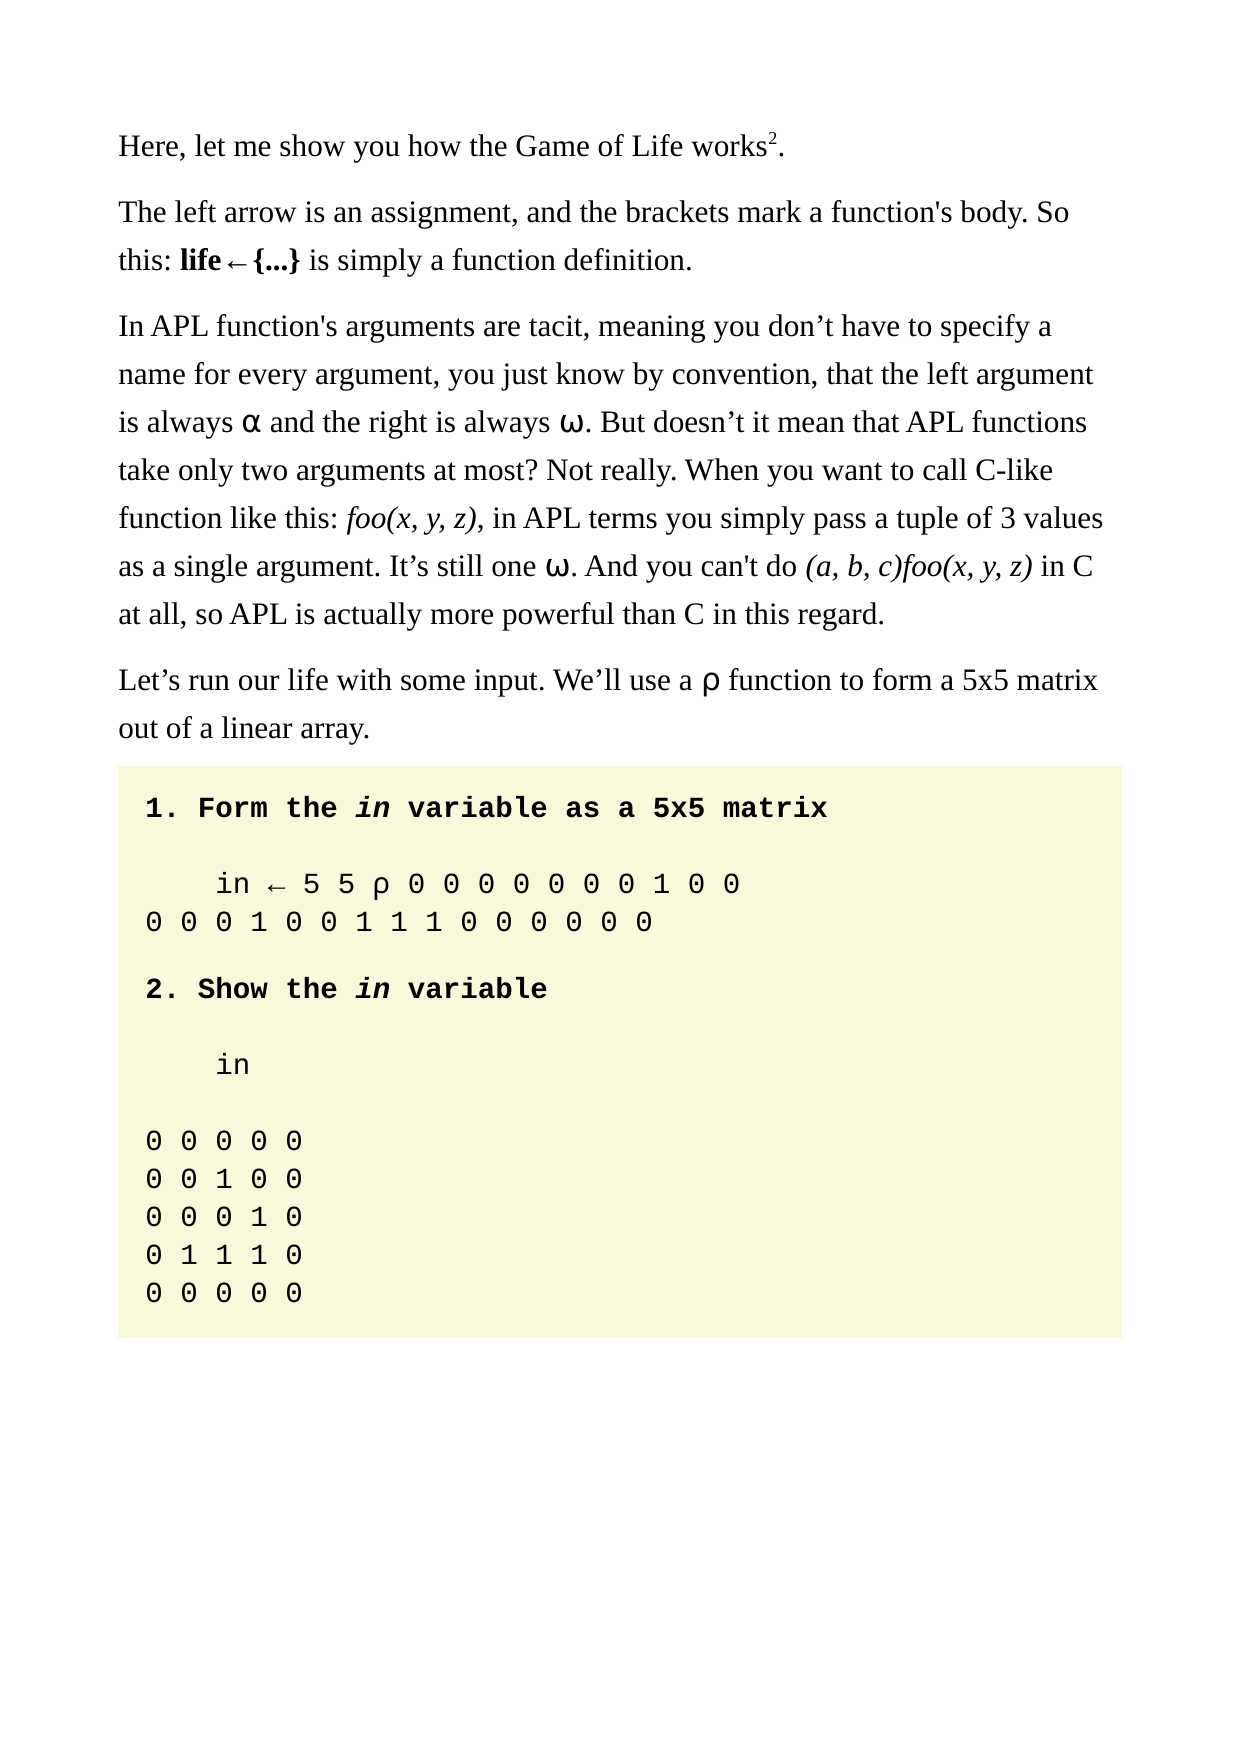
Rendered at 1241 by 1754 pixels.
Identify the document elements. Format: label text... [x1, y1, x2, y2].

text 1. Form the in variable as a 5x5 matrix [118, 766, 1122, 804]
text 2. Show the in variable [118, 948, 1122, 986]
text in [118, 1023, 1122, 1061]
text in ← 5 5 ⍴ 0 0 0 0 0 0 0 1 0 0 [118, 842, 1122, 880]
text 0 0 0 1 0 0 1 1 1 0 0 0 0 0 0 [118, 880, 1122, 940]
text Here, let me show you how the Game of Life works2. [118, 118, 1122, 166]
text 0 0 0 0 0 [118, 1099, 1122, 1137]
text 0 0 0 0 0 [118, 1251, 1122, 1338]
text In APL function's arguments are tacit, meaning you don’t have to specify a name for every argument, you just know by convention, that the left argument is always ⍺ and the right is always ⍵. But doesn’t it mean that APL functions take only two arguments at most? Not really. When you want to call C-like function like this: foo(x, y, z), in APL terms you simply pass a tuple of 3 values as a single argument. It’s still one ⍵. And you can't do (a, b, c)foo(x, y, z) in C at all, so APL is actually more powerful than C in this regard. [118, 298, 1122, 634]
text 0 0 0 1 0 [118, 1175, 1122, 1213]
text The left arrow is an assignment, and the brackets mark a function's body. So this: life←{...} is simply a function definition. [118, 184, 1122, 280]
text 0 0 1 0 0 [118, 1137, 1122, 1175]
text 0 1 1 1 0 [118, 1213, 1122, 1251]
text Let’s run our life with some input. We’ll use a ⍴ function to form a 5x5 matrix out of a linear array. [118, 652, 1122, 748]
